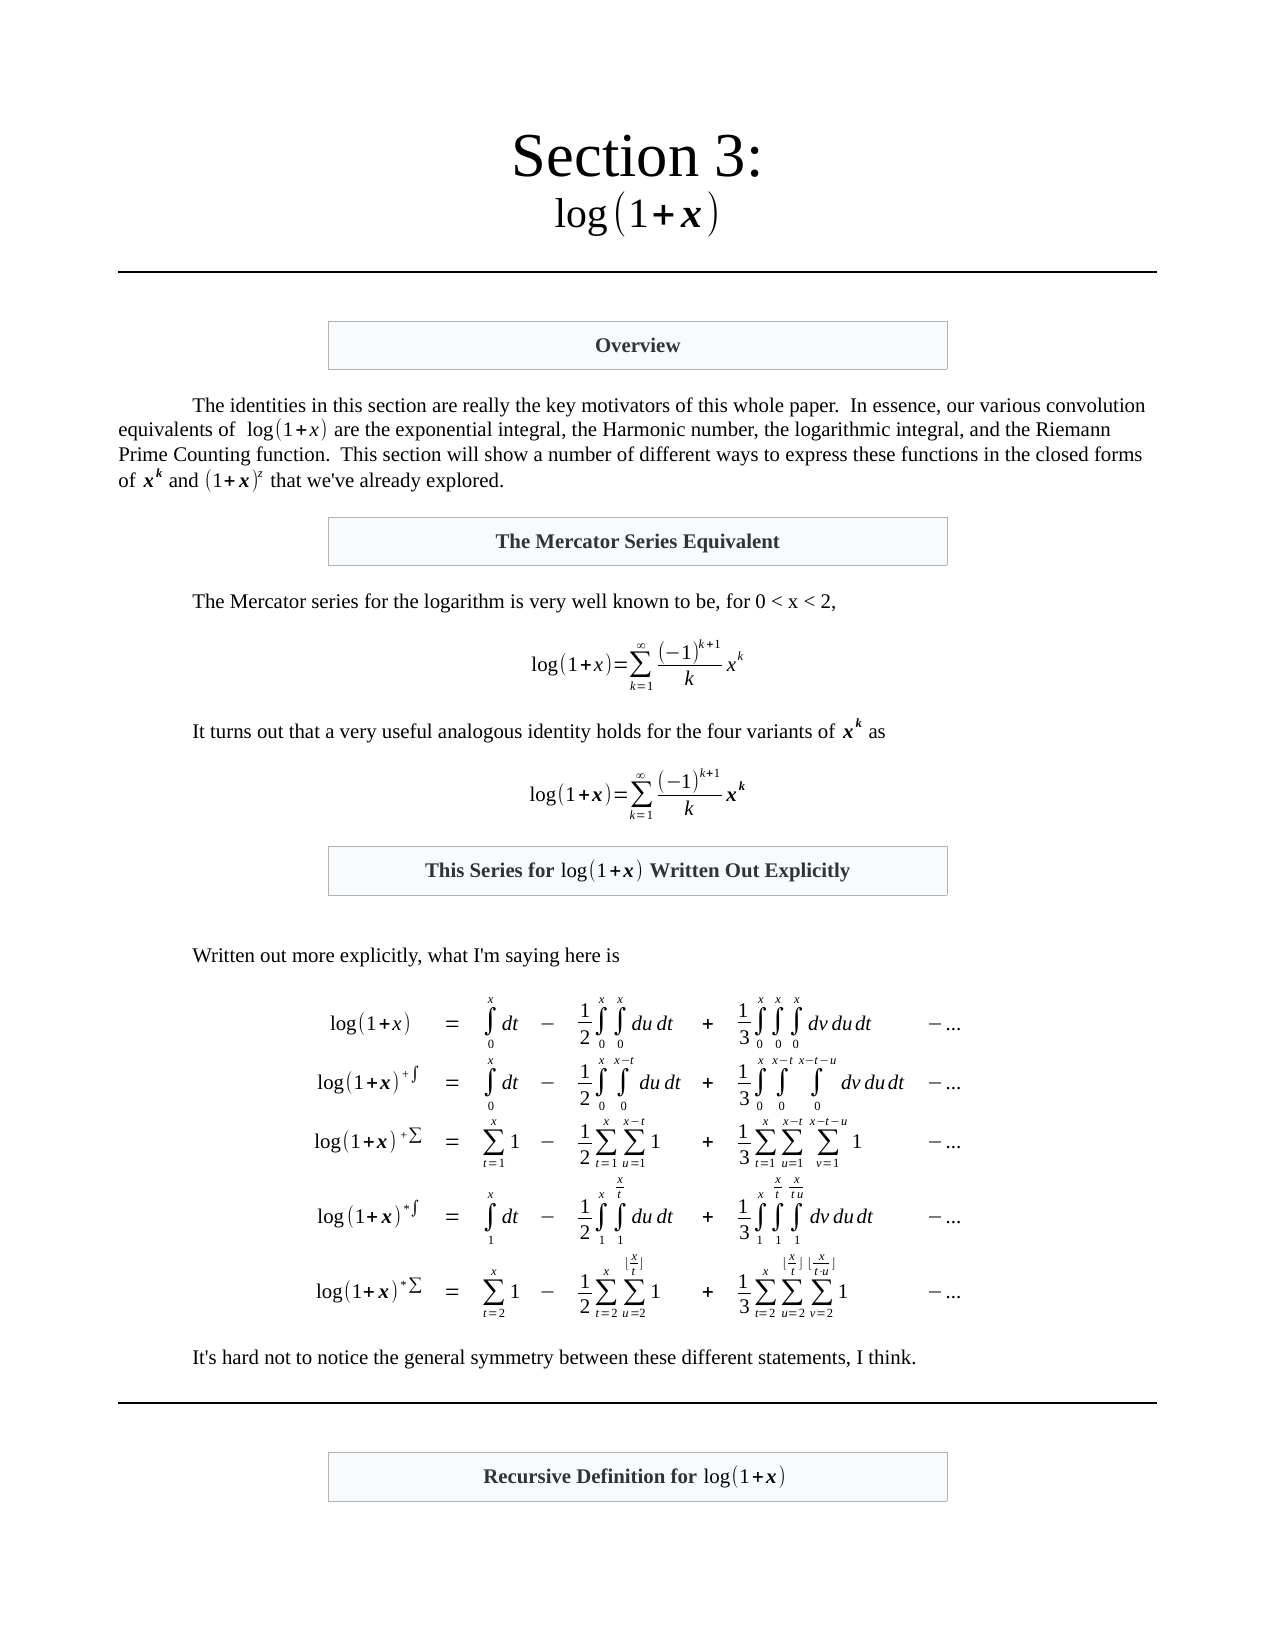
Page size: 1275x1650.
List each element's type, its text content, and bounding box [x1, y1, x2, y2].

text The identities in this section are really the key motivators of this whole paper. In essence, our various convolution equivalents of are the exponential integral, the Harmonic number, the logarithmic integral, and the Riemann Prime Counting function. This section will show a number of different ways to express these functions in the closed forms ofandthat we've already explored. [118, 393, 1157, 493]
text It's hard not to notice the general symmetry between these different statements, I think. [118, 1345, 1157, 1369]
text Section 3: [118, 118, 1157, 190]
text This Series forWritten Out Explicitly [329, 847, 947, 895]
text It turns out that a very useful analogous identity holds for the four variants ofas [118, 717, 1157, 743]
text The Mercator series for the logarithm is very well known to be, for 0 < x < 2, [118, 589, 1157, 613]
text Written out more explicitly, what I'm saying here is [118, 943, 1157, 967]
text The Mercator Series Equivalent [329, 518, 947, 565]
text Overview [329, 322, 947, 369]
text Recursive Definition for [329, 1453, 947, 1501]
